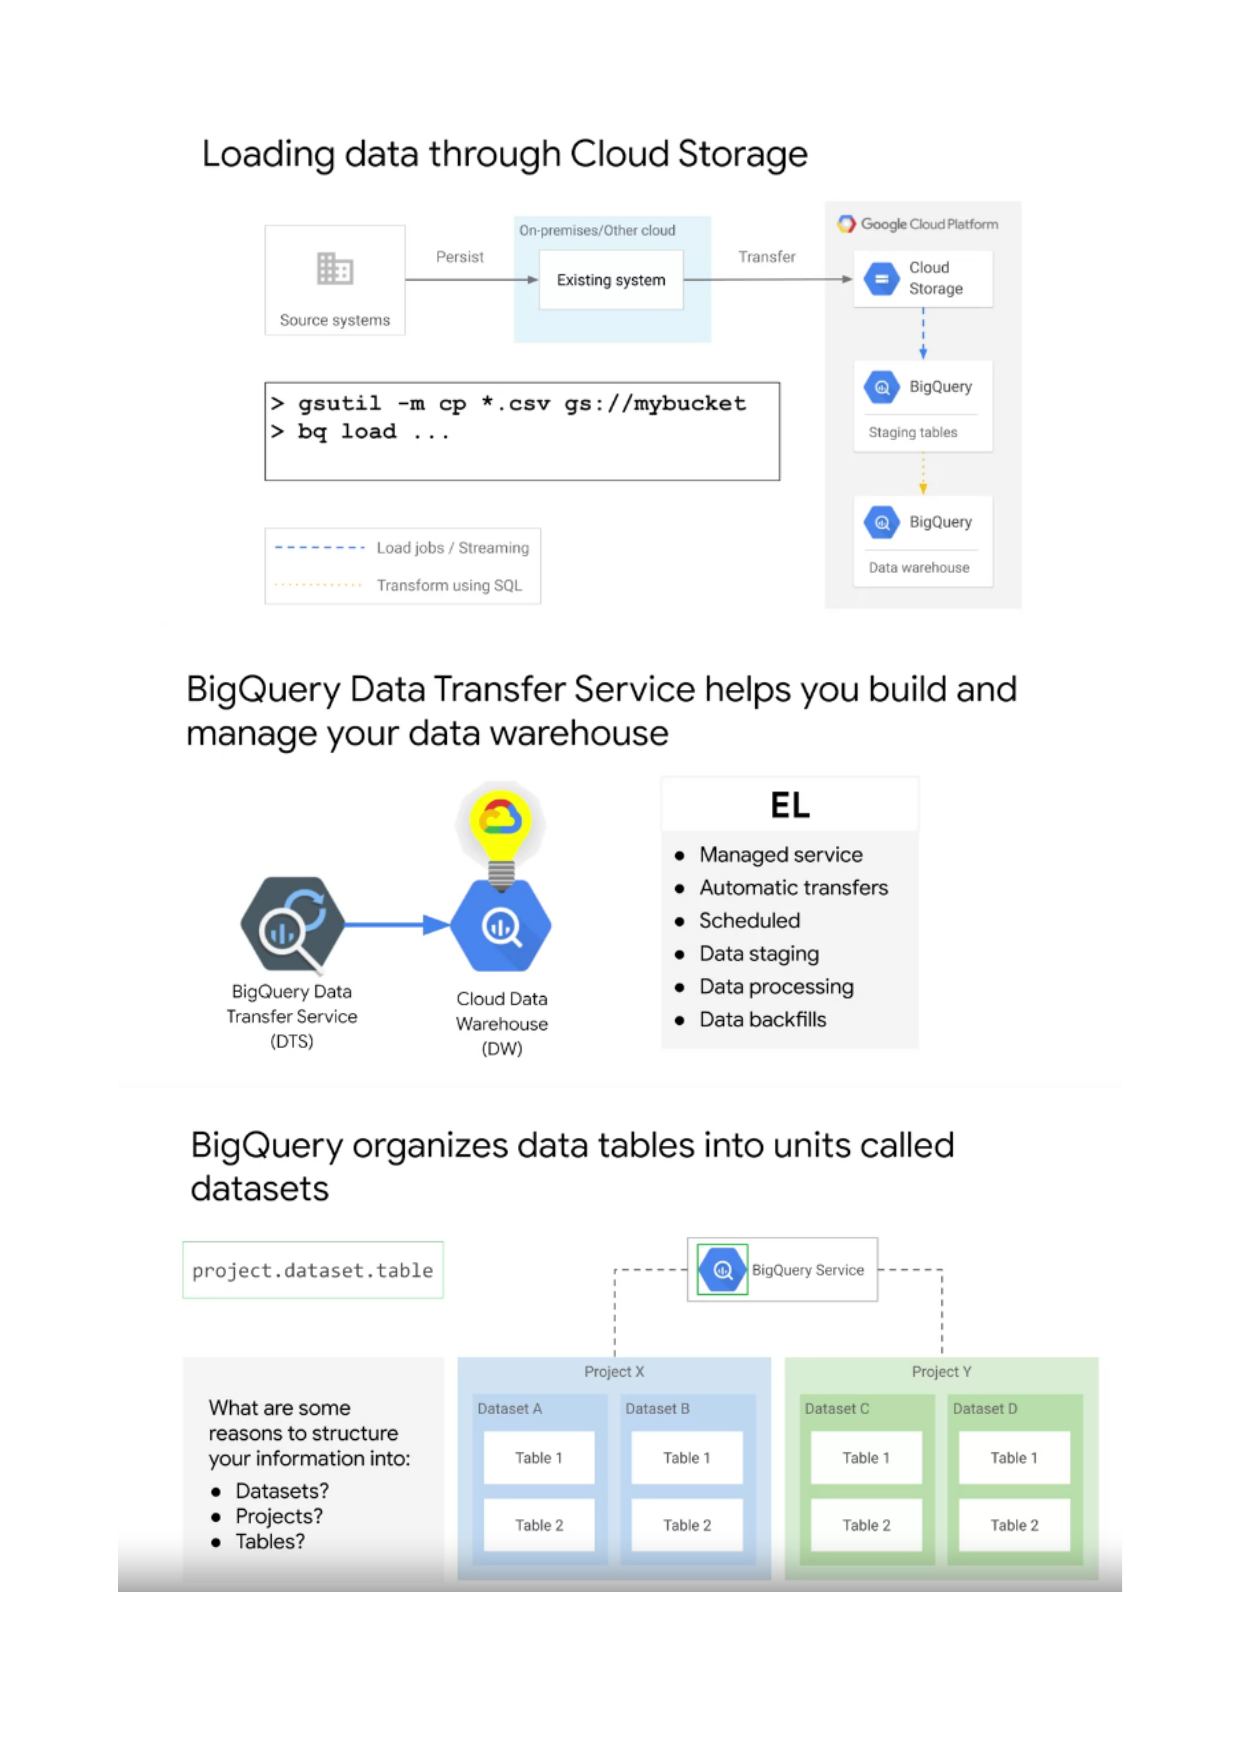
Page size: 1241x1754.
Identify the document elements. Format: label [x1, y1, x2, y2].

picture [118, 1116, 1123, 1592]
picture [118, 118, 1123, 625]
picture [118, 653, 1123, 1088]
